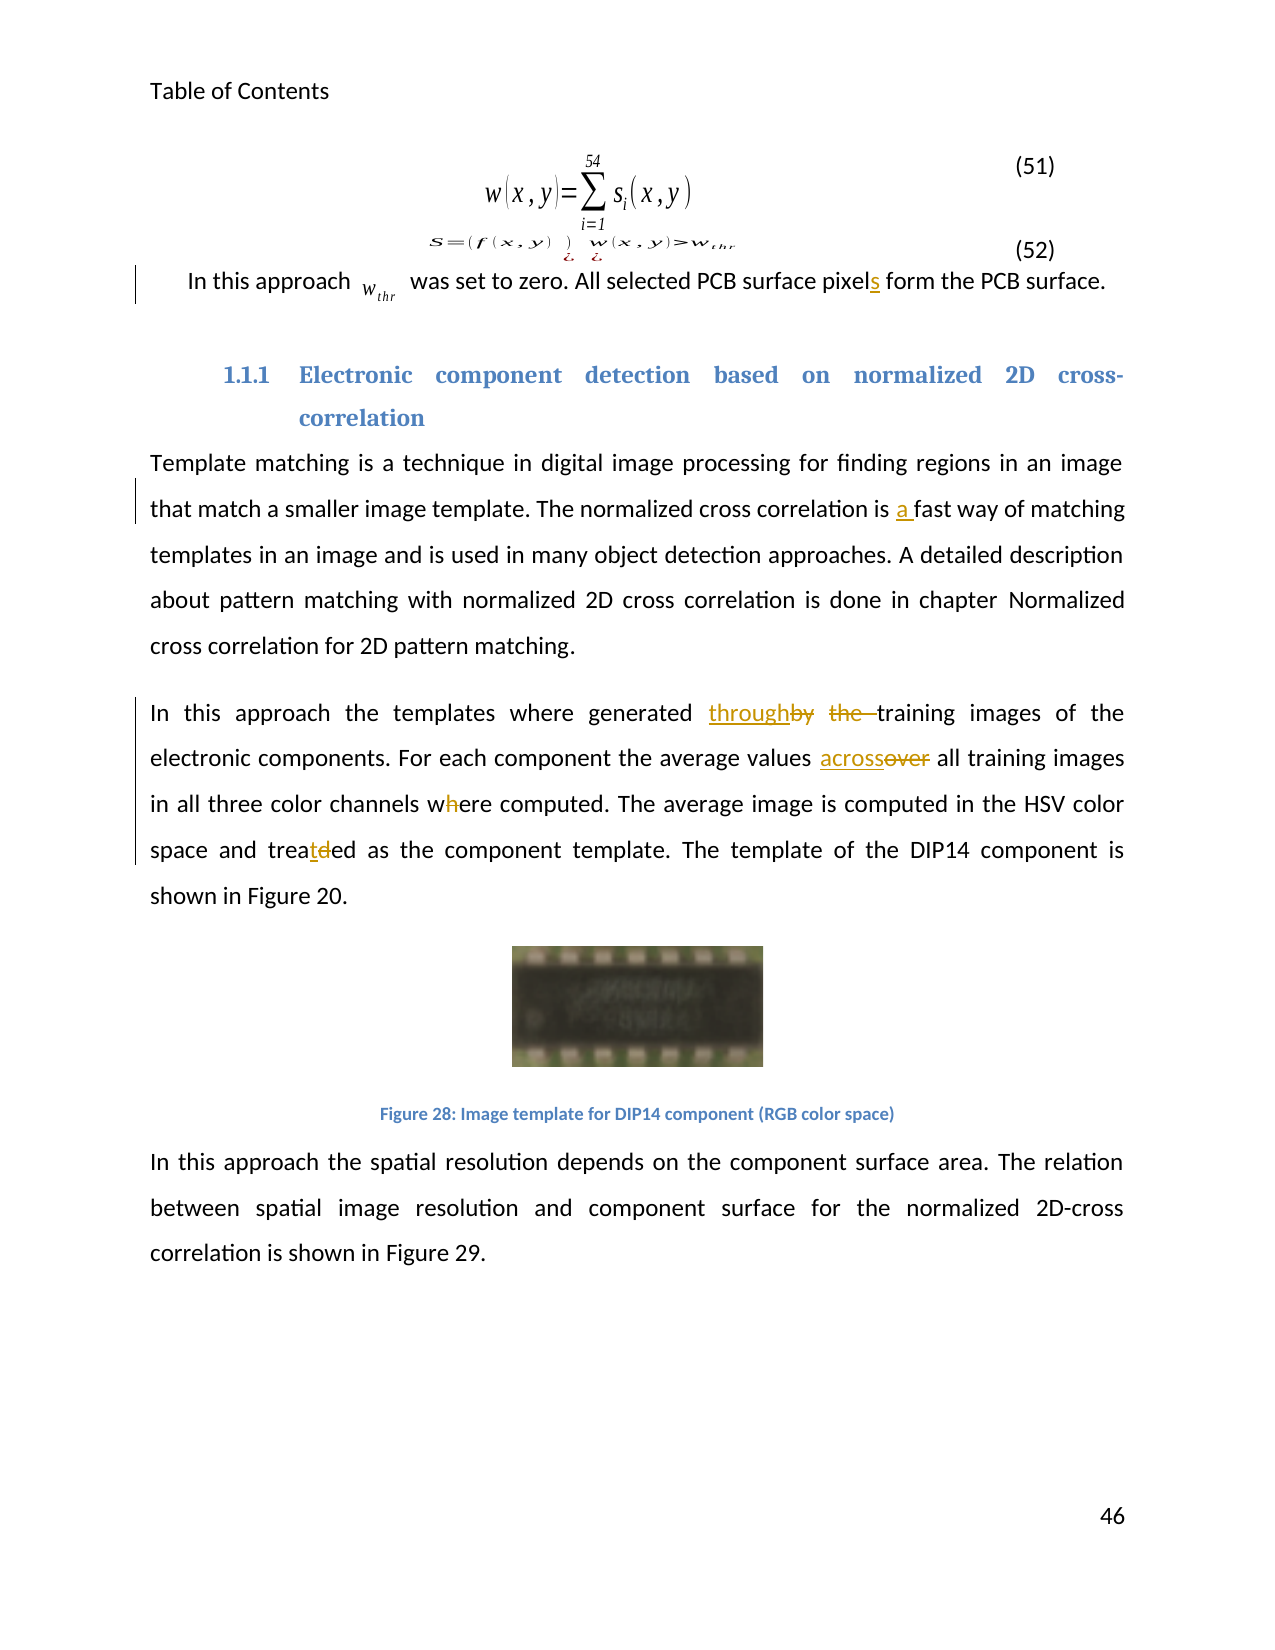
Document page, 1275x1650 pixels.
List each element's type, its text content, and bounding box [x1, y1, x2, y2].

picture [512, 946, 764, 1067]
text Figure 28: Image template for DIP14 component (RGB color space) [150, 1102, 1125, 1125]
table_cell [150, 235, 161, 265]
table_header (52) [1004, 235, 1069, 265]
text Template matching is a technique in digital image processing for finding regions in an image that match a smaller image template. The normalized cross correlation is a fast way of matching templates in an image and is used in many object detection approaches. A detailed description about pattern matching with normalized 2D cross correlation is done in chapter Normalized cross correlation for 2D pattern matching. [150, 447, 1125, 661]
text In this approach was set to zero. All selected PCB surface pixels form the PCB surface. [187, 265, 1125, 304]
text In this approach the templates where generated through training images of the electronic components. For each component the average values across all training images in all three color channels were computed. The average image is computed in the HSV color space and treated as the component template. The template of the DIP14 component is shown in Figure 20. [150, 697, 1125, 910]
table_header [150, 150, 161, 234]
table_header (51) [1004, 150, 1069, 234]
table_cell [1069, 235, 1080, 265]
table_header [1069, 150, 1080, 234]
table_header [1080, 150, 1147, 234]
table_header [161, 150, 1003, 234]
text In this approach the spatial resolution depends on the component surface area. The relation between spatial image resolution and component surface for the normalized 2D-cross correlation is shown in Figure 29. [150, 1146, 1125, 1268]
subtitle Electronic component detection based on normalized 2D cross-correlation [224, 361, 1125, 433]
table_cell [1080, 235, 1147, 265]
table_header [161, 235, 1003, 265]
